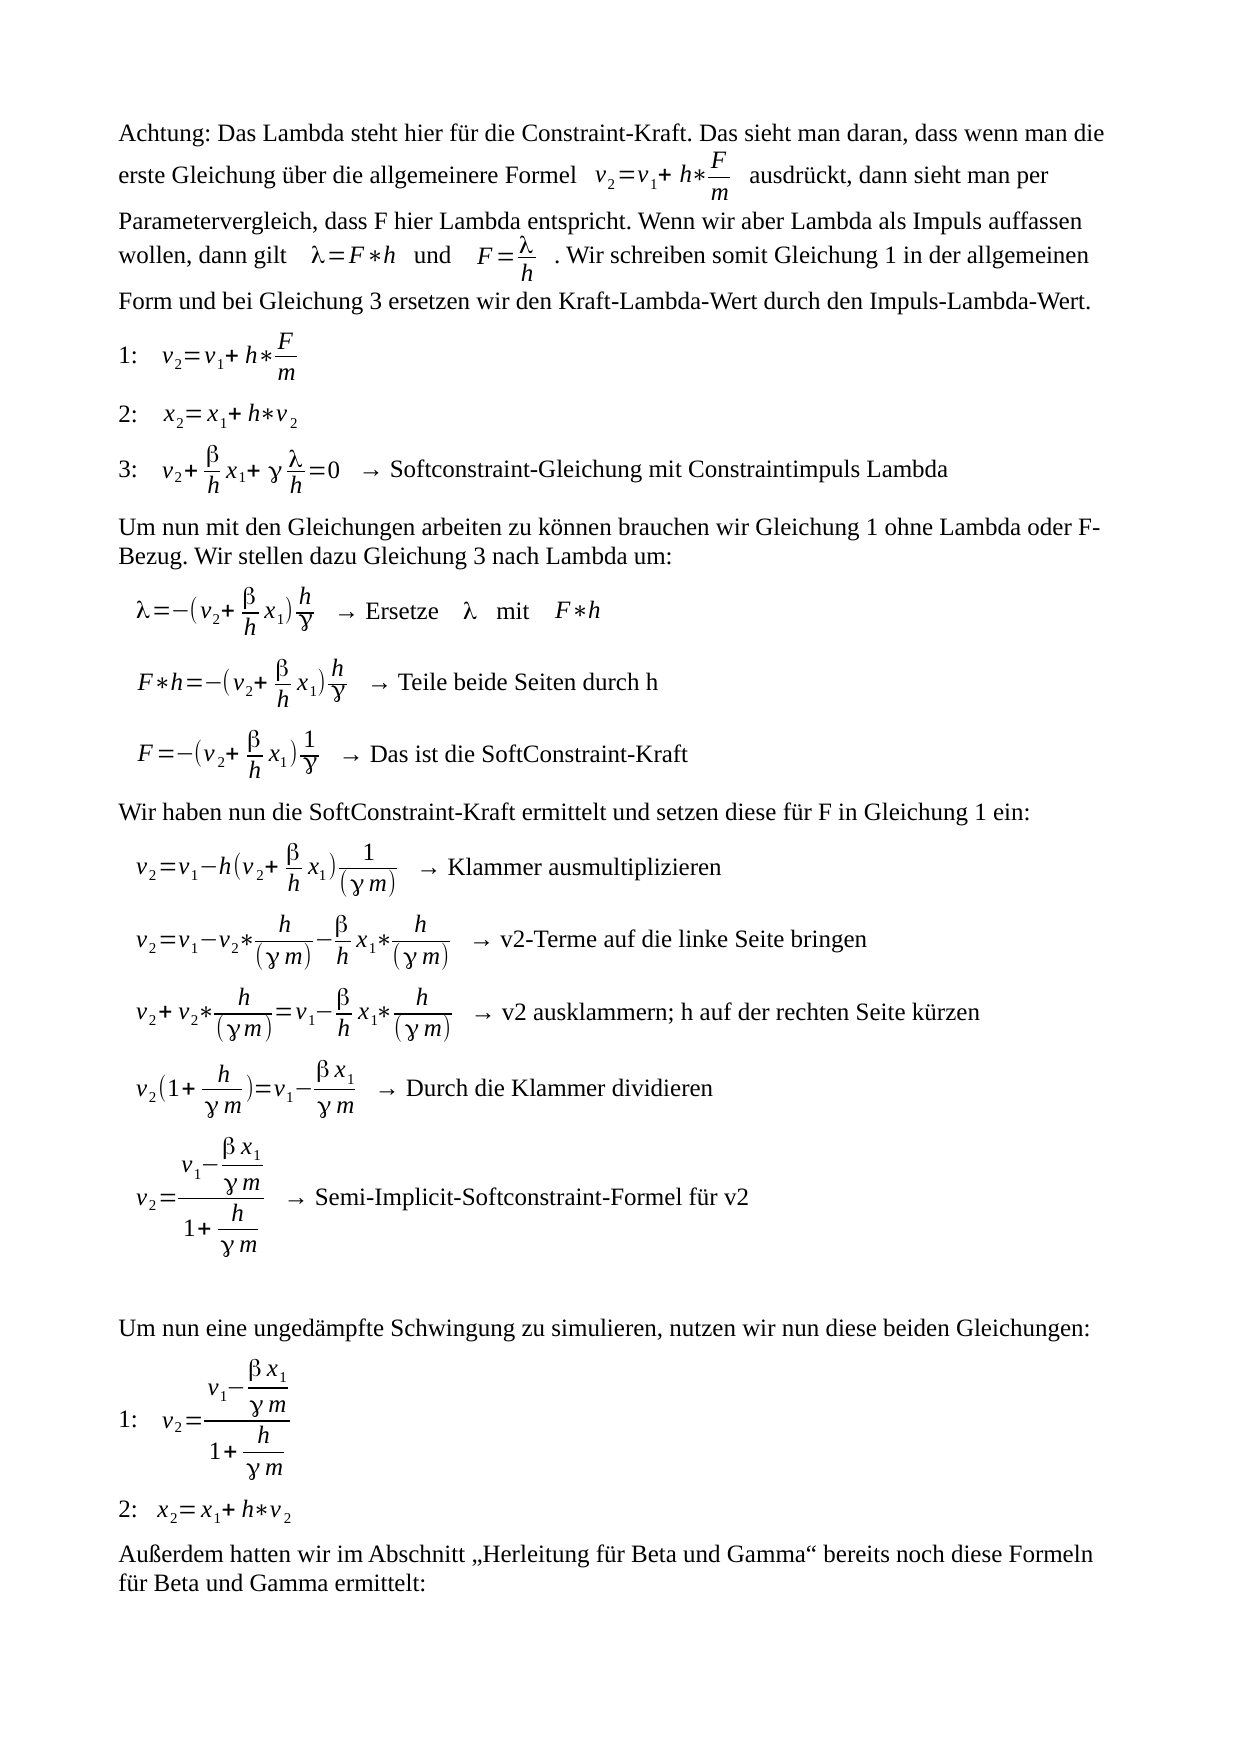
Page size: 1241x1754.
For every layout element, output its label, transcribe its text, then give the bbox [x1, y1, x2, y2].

text → Durch die Klammer dividieren [118, 1056, 1122, 1120]
text → Semi-Implicit-Softconstraint-Formel für v2 [118, 1132, 1122, 1259]
text → Ersetze mit [118, 582, 1122, 642]
text → v2-Terme auf die linke Seite bringen [118, 911, 1122, 971]
text 3: → Softconstraint-Gleichung mit Constraintimpuls Lambda [118, 444, 1122, 500]
text 2: [118, 1494, 1122, 1527]
text → v2 ausklammern; h auf der rechten Seite kürzen [118, 983, 1122, 1043]
text → Klammer ausmultiplizieren [118, 838, 1122, 898]
text 2: [118, 399, 1122, 431]
text Um nun mit den Gleichungen arbeiten zu können brauchen wir Gleichung 1 ohne Lambda oder F-Bezug. Wir stellen dazu Gleichung 3 nach Lambda um: [118, 512, 1122, 570]
text 1: [118, 1354, 1122, 1482]
text 1: [118, 327, 1122, 386]
text → Teile beide Seiten durch h [118, 654, 1122, 713]
text Außerdem hatten wir im Abschnitt „Herleitung für Beta und Gamma“ bereits noch diese Formeln für Beta und Gamma ermittelt: [118, 1539, 1122, 1597]
text Um nun eine ungedämpfte Schwingung zu simulieren, nutzen wir nun diese beiden Gleichungen: [118, 1313, 1122, 1342]
text Achtung: Das Lambda steht hier für die Constraint-Kraft. Das sieht man daran, dass wenn man die erste Gleichung über die allgemeinere Formelausdrückt, dann sieht man per Parametervergleich, dass F hier Lambda entspricht. Wenn wir aber Lambda als Impuls auffassen wollen, dann gilt und . Wir schreiben somit Gleichung 1 in der allgemeinen Form und bei Gleichung 3 ersetzen wir den Kraft-Lambda-Wert durch den Impuls-Lambda-Wert. [118, 118, 1122, 315]
text → Das ist die SoftConstraint-Kraft [118, 726, 1122, 785]
text Wir haben nun die SoftConstraint-Kraft ermittelt und setzen diese für F in Gleichung 1 ein: [118, 797, 1122, 826]
